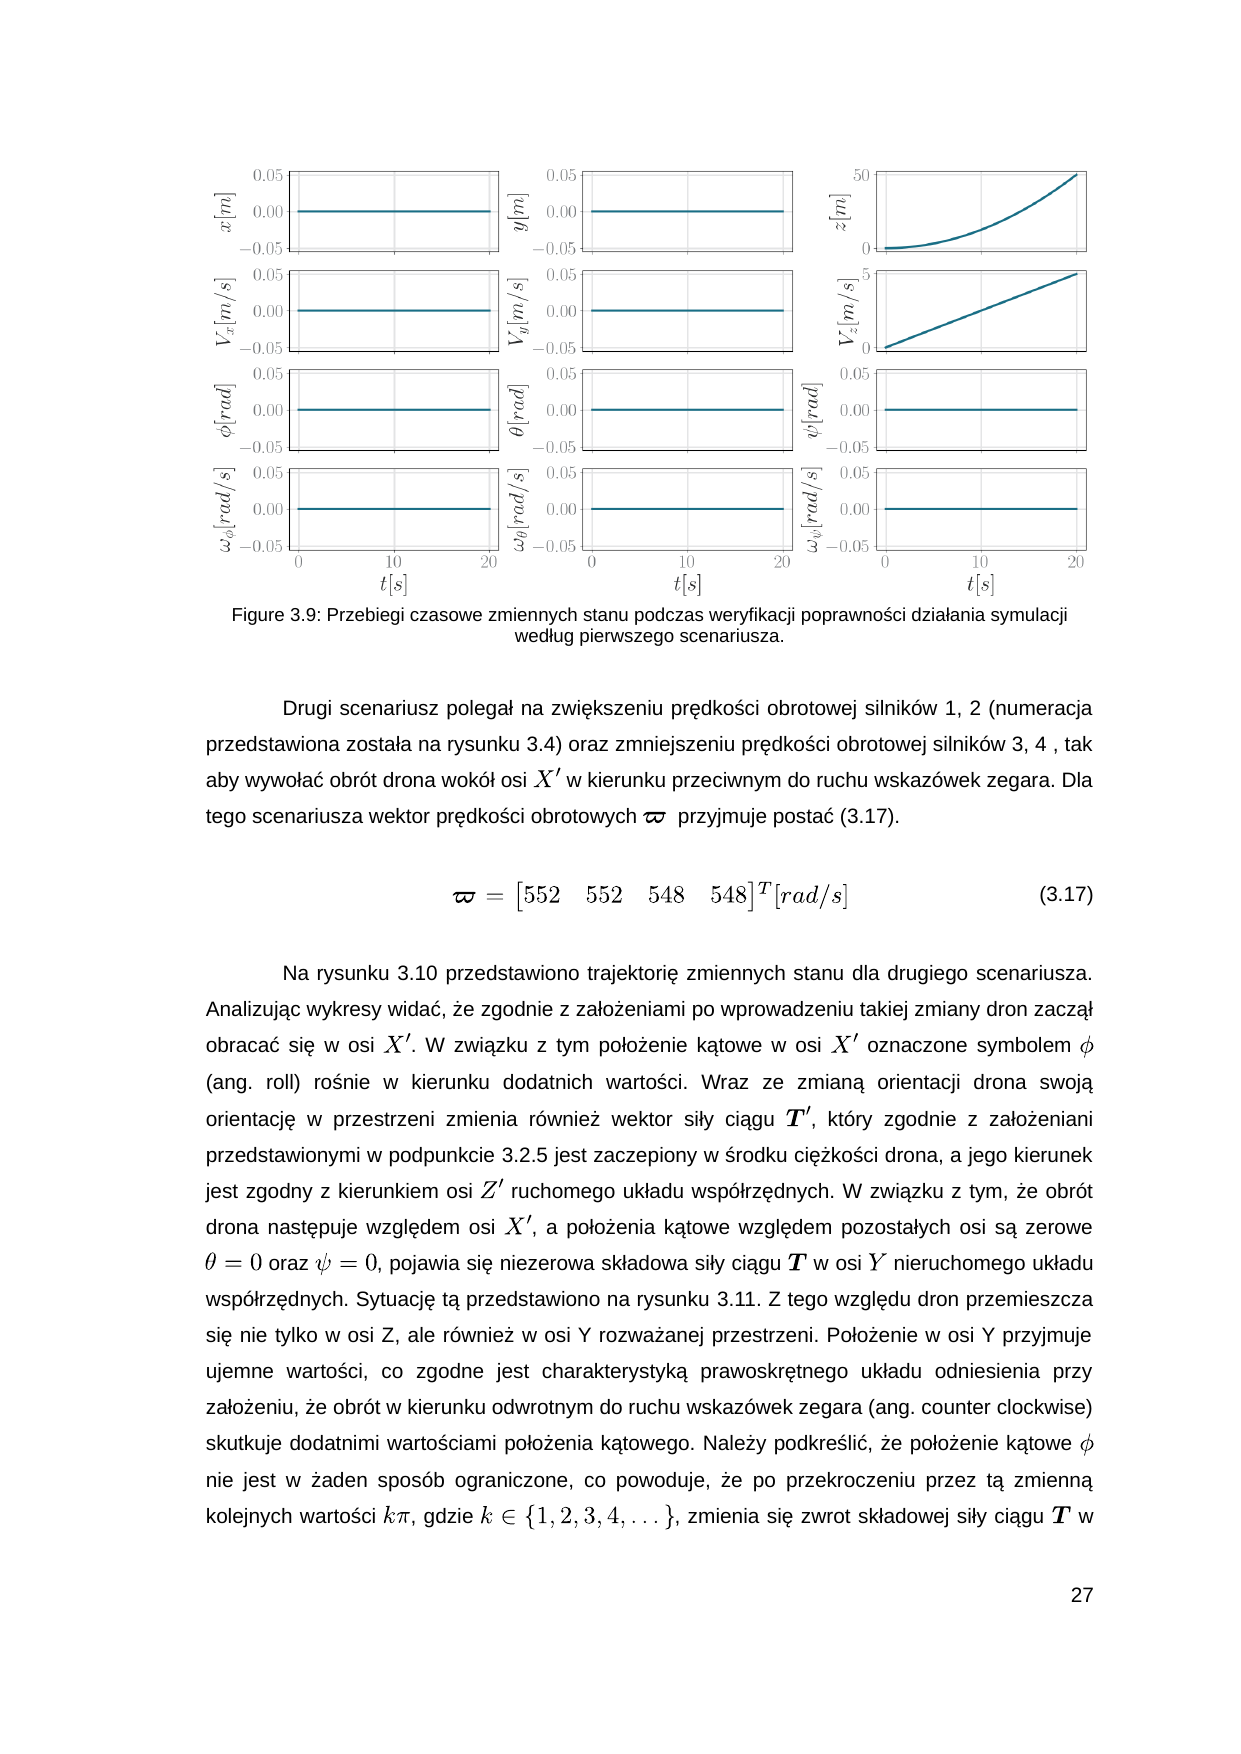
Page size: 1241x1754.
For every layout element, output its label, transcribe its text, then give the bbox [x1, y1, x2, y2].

text (3.17) [206, 877, 1093, 912]
text Na rysunku 3.10 przedstawiono trajektorię zmiennych stanu dla drugiego scenariusza. Analizując wykresy widać, że zgodnie z założeniami po wprowadzeniu takiej zmiany dron zaczął obracać się w osi . W związku z tym położenie kątowe w osi oznaczone symbolem (ang. roll) rośnie w kierunku dodatnich wartości. Wraz ze zmianą orientacji drona swoją orientację w przestrzeni zmienia również wektor siły ciągu , który zgodnie z założeniani przedstawionymi w podpunkcie 3.2.5 jest zaczepiony w środku ciężkości drona, a jego kierunek jest zgodny z kierunkiem osi ruchomego układu współrzędnych. W związku z tym, że obrót drona następuje względem osi , a położenia kątowe względem pozostałych osi są zerowe oraz , pojawia się niezerowa składowa siły ciągu w osi nieruchomego układu współrzędnych. Sytuację tą przedstawiono na rysunku 3.11. Z tego względu dron przemieszcza się nie tylko w osi Z, ale również w osi Y rozważanej przestrzeni. Położenie w osi Y przyjmuje ujemne wartości, co zgodne jest charakterystyką prawoskrętnego układu odniesienia przy założeniu, że obrót w kierunku odwrotnym do ruchu wskazówek zegara (ang. counter clockwise) skutkuje dodatnimi wartościami położenia kątowego. Należy podkreślić, że położenie kątowe nie jest w żaden sposób ograniczone, co powoduje, że po przekroczeniu przez tą zmienną kolejnych wartości , gdzie , zmienia się zwrot składowej siły ciągu w [206, 961, 1093, 1529]
text Figure 3.9: Przebiegi czasowe zmiennych stanu podczas weryfikacji poprawności działania symulacji według pierwszego scenariusza. [206, 604, 1093, 647]
picture [205, 159, 1094, 604]
text Drugi scenariusz polegał na zwiększeniu prędkości obrotowej silników 1, 2 (numeracja przedstawiona została na rysunku 3.4) oraz zmniejszeniu prędkości obrotowej silników 3, 4 , tak aby wywołać obrót drona wokół osi w kierunku przeciwnym do ruchu wskazówek zegara. Dla tego scenariusza wektor prędkości obrotowych przyjmuje postać (3.17). [206, 696, 1093, 827]
